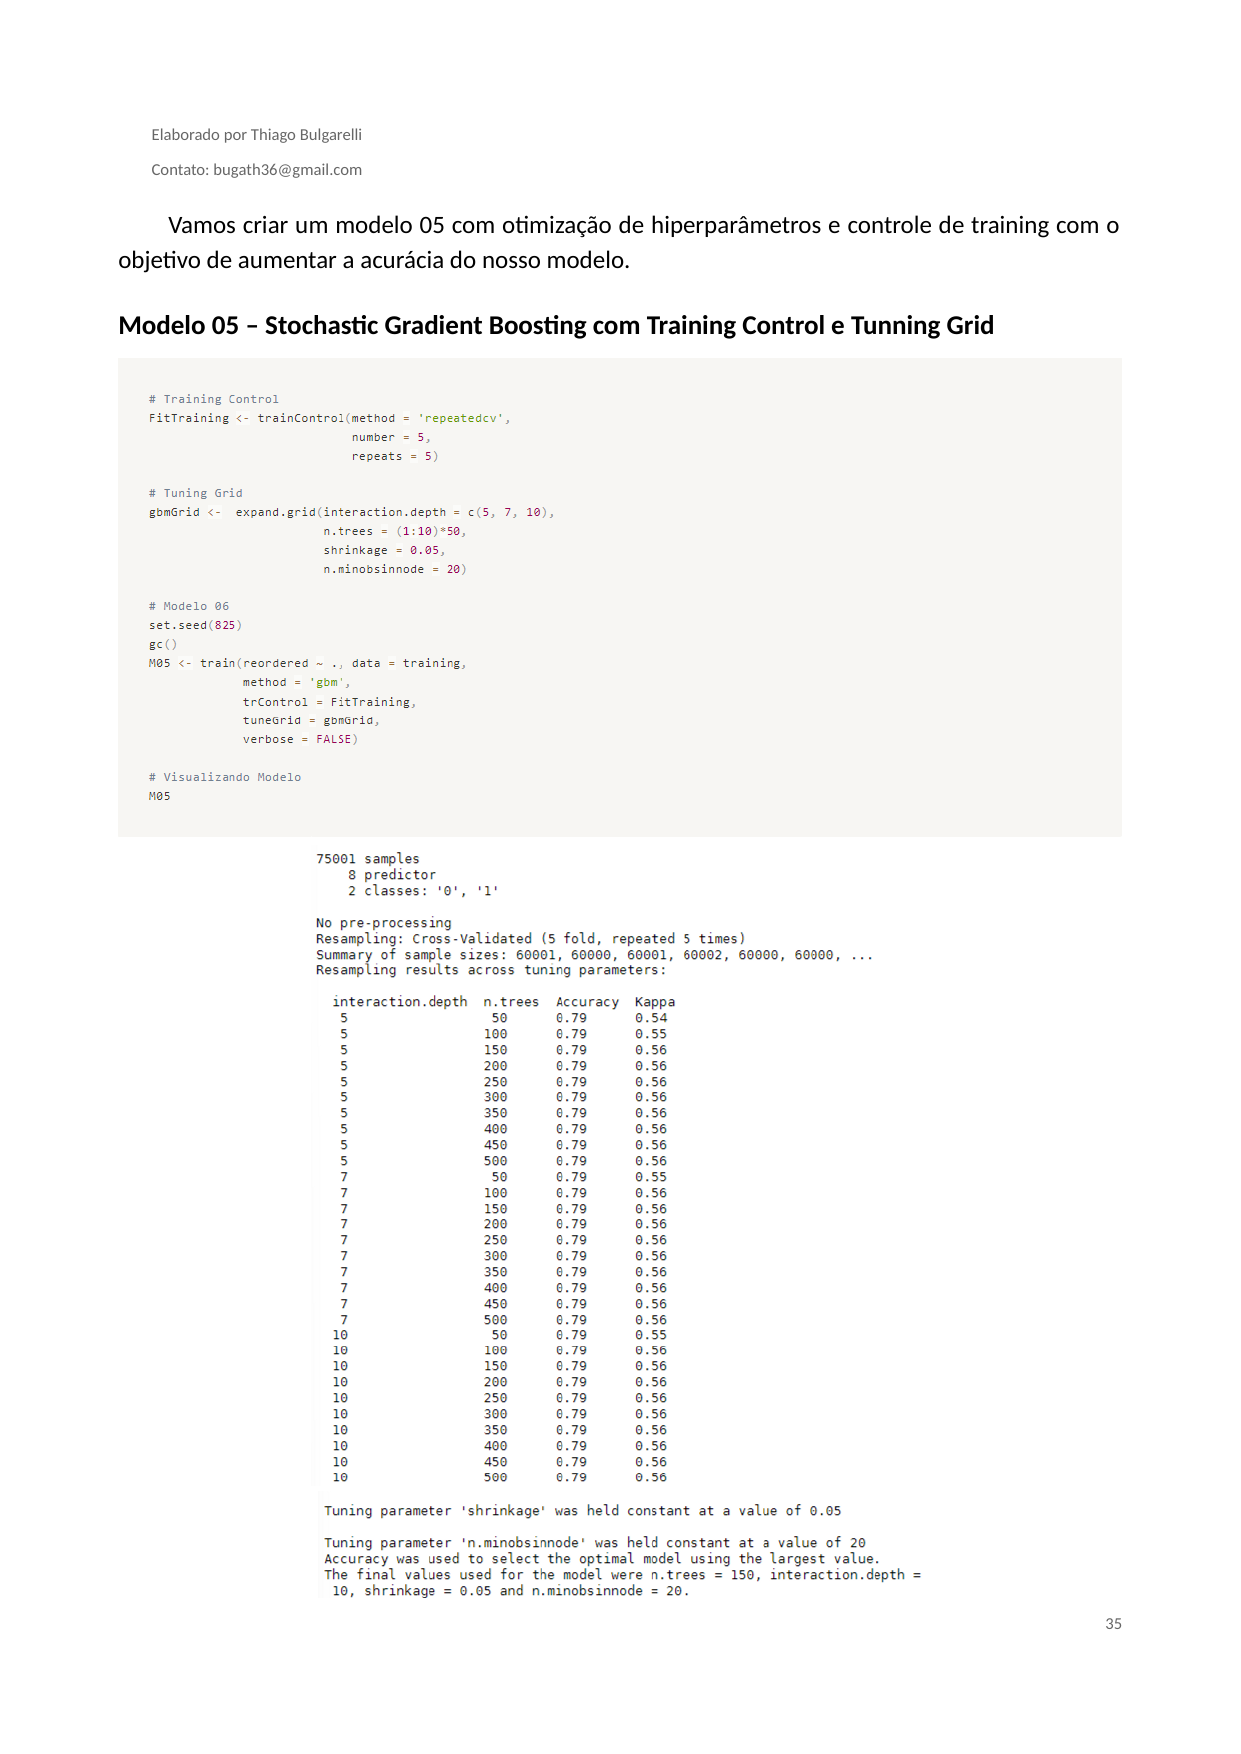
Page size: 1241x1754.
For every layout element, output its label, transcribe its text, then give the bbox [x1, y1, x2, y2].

subtitle Modelo 05 – Stochastic Gradient Boosting com Training Control e Tunning Grid [118, 308, 1122, 341]
text Vamos criar um modelo 05 com otimização de hiperparâmetros e controle de training com o objetivo de aumentar a acurácia do nosso modelo. [118, 209, 1122, 274]
picture [118, 358, 1123, 1486]
picture [318, 1593, 937, 1598]
